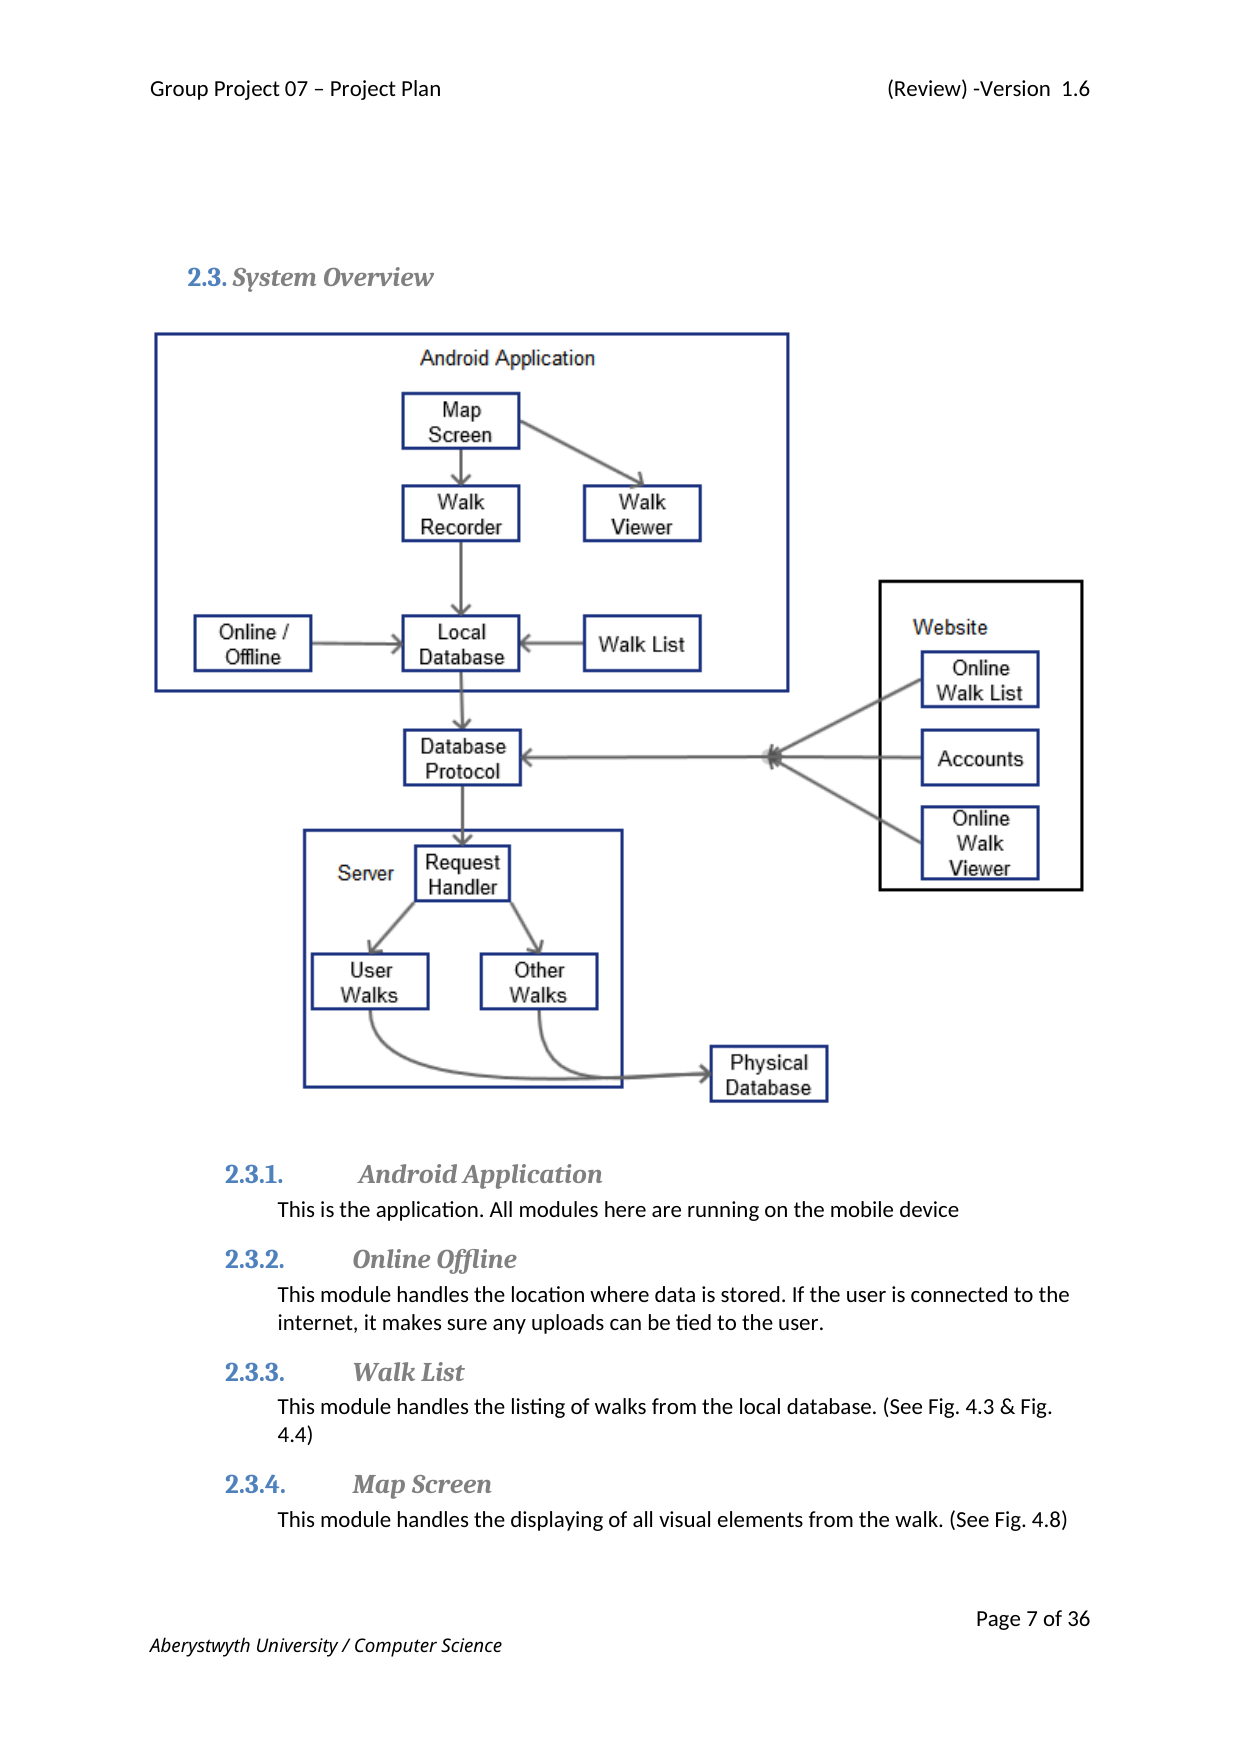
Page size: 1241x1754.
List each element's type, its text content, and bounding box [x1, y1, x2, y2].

text This is the application. All modules here are running on the mobile device [277, 1195, 1090, 1223]
text This module handles the listing of walks from the local database. (See Fig. 4.3 & Fig. 4.4) [277, 1392, 1090, 1448]
subtitle Walk List [225, 1357, 1090, 1388]
text This module handles the location where data is stored. If the user is connected to the internet, it makes sure any uploads can be tied to the user. [277, 1280, 1090, 1336]
subtitle Online Offline [225, 1244, 1090, 1275]
subtitle System Overview [187, 262, 1090, 293]
subtitle Map Screen [225, 1469, 1090, 1500]
text This module handles the displaying of all visual elements from the walk. (See Fig. 4.8) [277, 1505, 1090, 1533]
subtitle Android Application [225, 1159, 1090, 1191]
